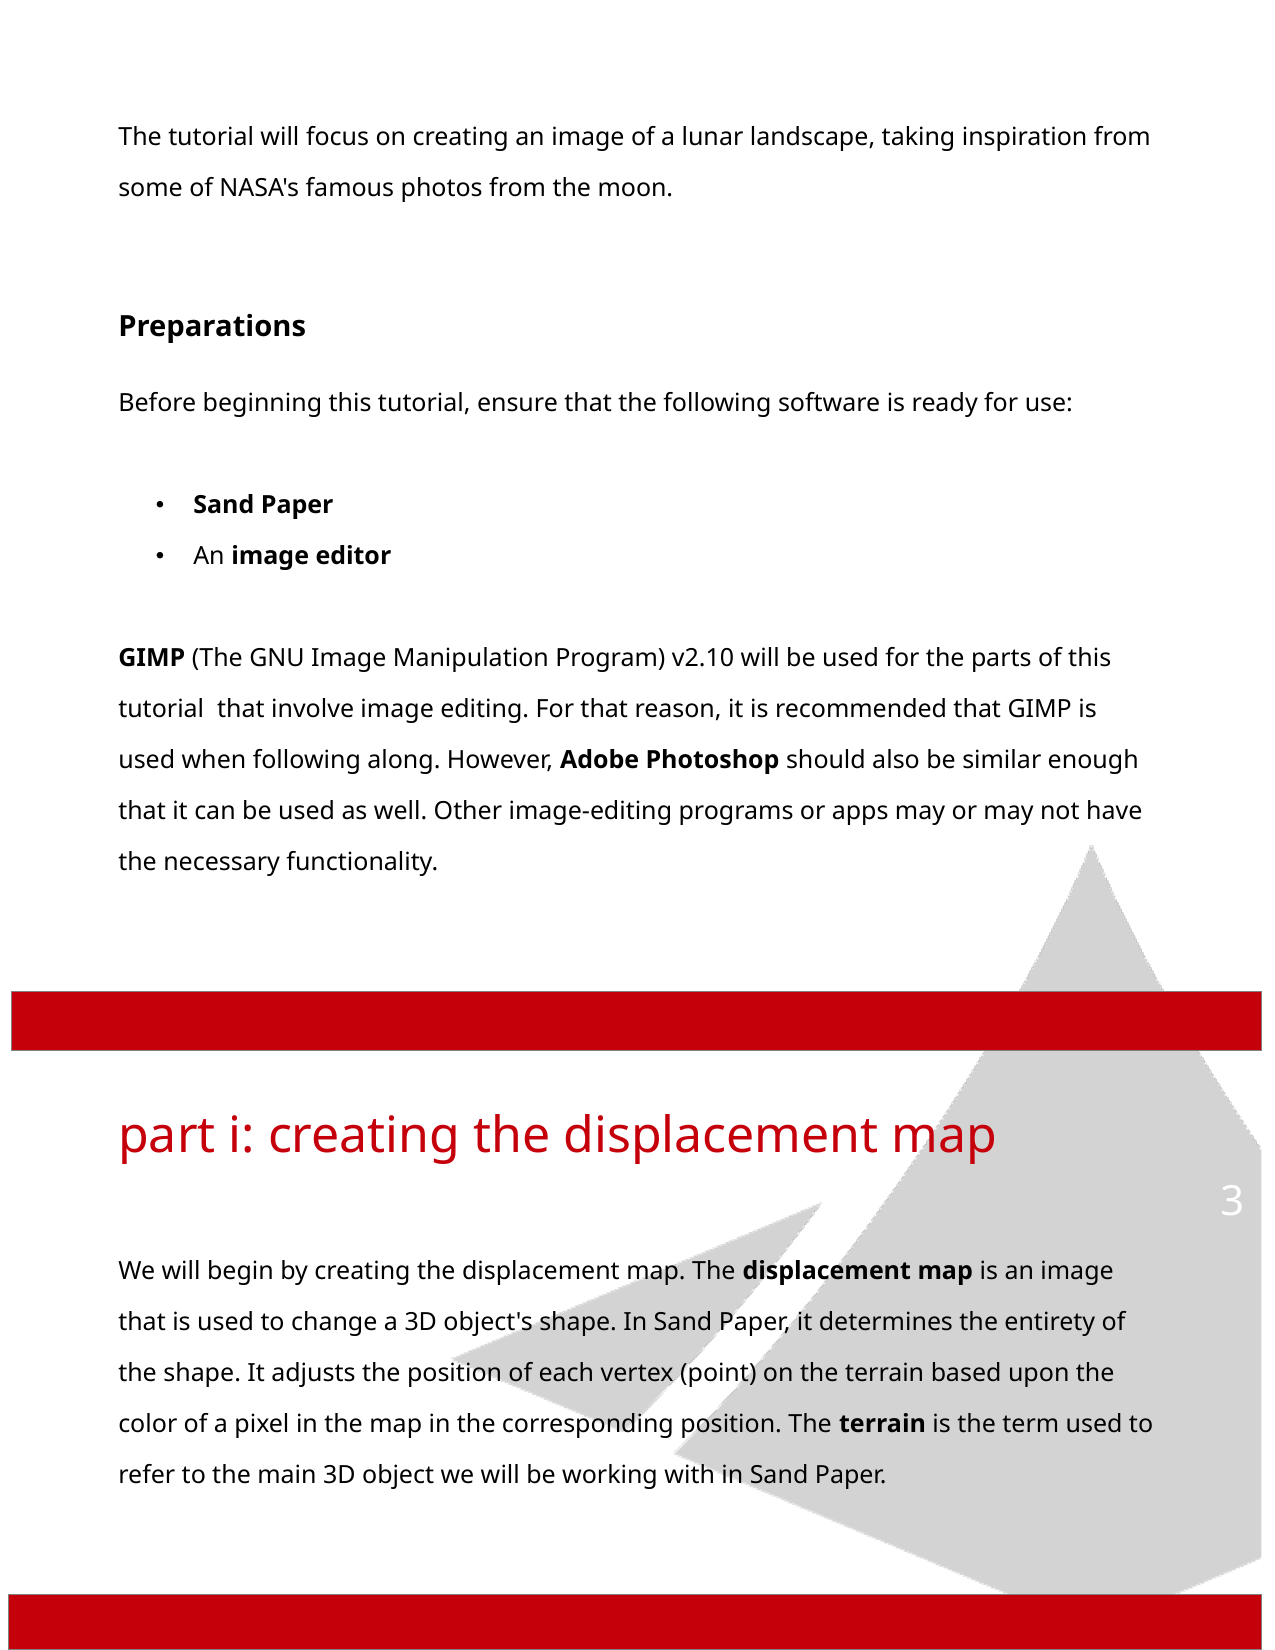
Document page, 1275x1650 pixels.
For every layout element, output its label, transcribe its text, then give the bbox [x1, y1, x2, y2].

text Before beginning this tutorial, ensure that the following software is ready for use: [118, 385, 1157, 419]
text part i: creating the displacement map [118, 1099, 428, 1167]
text GIMP (The GNU Image Manipulation Program) v2.10 will be used for the parts of this tutorial that involve image editing. For that reason, it is recommended that GIMP is used when following along. However, Adobe Photoshop should also be similar enough that it can be used as well. Other image-editing programs or apps may or may not have the necessary functionality. [118, 640, 1157, 878]
list now look similar to Figure 24. If it does not, feel free to undo and [428, 1051, 1262, 1594]
text The tutorial will focus on creating an image of a lunar landscape, taking inspiration from some of NASA's famous photos from the moon. [118, 118, 1157, 203]
list An image editor [156, 538, 1157, 572]
list now look similar to Figure 24. If it does not, feel free to undo and [428, 817, 1262, 991]
text Preparations [118, 305, 1157, 345]
text We will begin by creating the displacement map. The displacement map is an image that is used to change a 3D object's shape. In Sand Paper, it determines the entirety of the shape. It adjusts the position of each vertex (point) on the terrain based upon the color of a pixel in the map in the corresponding position. The terrain is the term used to refer to the main 3D object we will be working with in Sand Paper. [118, 1252, 428, 1491]
list Sand Paper [156, 487, 1157, 521]
